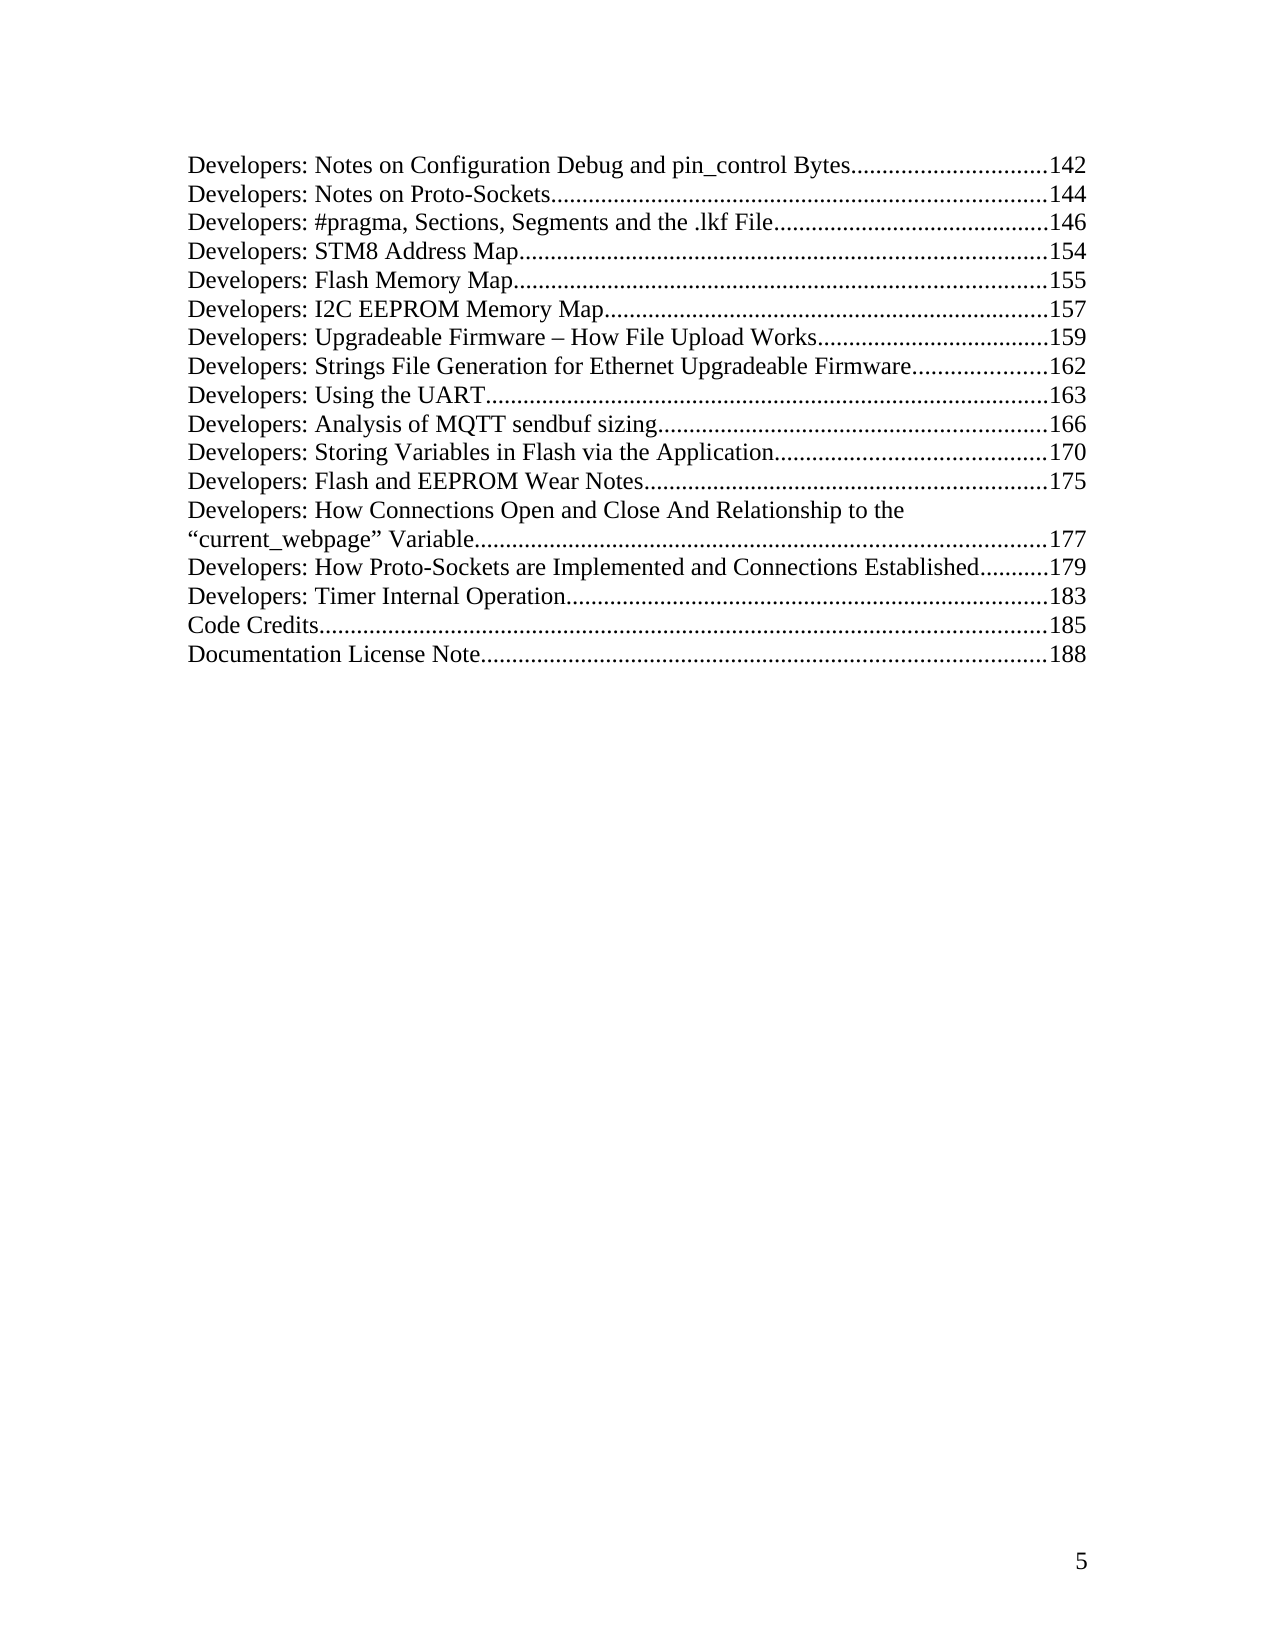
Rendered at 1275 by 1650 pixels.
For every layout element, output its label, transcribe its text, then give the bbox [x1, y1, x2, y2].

text Developers: Upgradeable Firmware – How File Upload Works 159 [187, 322, 1087, 351]
text Developers: Storing Variables in Flash via the Application 170 [187, 437, 1087, 466]
text Developers: Notes on Proto-Sockets 144 [187, 179, 1087, 207]
text Developers: Using the UART 163 [187, 380, 1087, 409]
text Developers: Timer Internal Operation 183 [187, 581, 1087, 610]
text Developers: Analysis of MQTT sendbuf sizing 166 [187, 409, 1087, 437]
text Developers: Flash and EEPROM Wear Notes 175 [187, 466, 1087, 495]
text Code Credits 185 [187, 610, 1087, 639]
text Developers: STM8 Address Map 154 [187, 236, 1087, 265]
text Developers: I2C EEPROM Memory Map 157 [187, 294, 1087, 322]
text Documentation License Note 188 [187, 639, 1087, 667]
text Developers: #pragma, Sections, Segments and the .lkf File 146 [187, 207, 1087, 236]
text Developers: Flash Memory Map 155 [187, 265, 1087, 294]
text Developers: Strings File Generation for Ethernet Upgradeable Firmware 162 [187, 351, 1087, 380]
text Developers: How Connections Open and Close And Relationship to the “current_webpage” Variable 177 [187, 495, 1087, 552]
text Developers: Notes on Configuration Debug and pin_control Bytes 142 [187, 150, 1087, 179]
text Developers: How Proto-Sockets are Implemented and Connections Established 179 [187, 552, 1087, 581]
